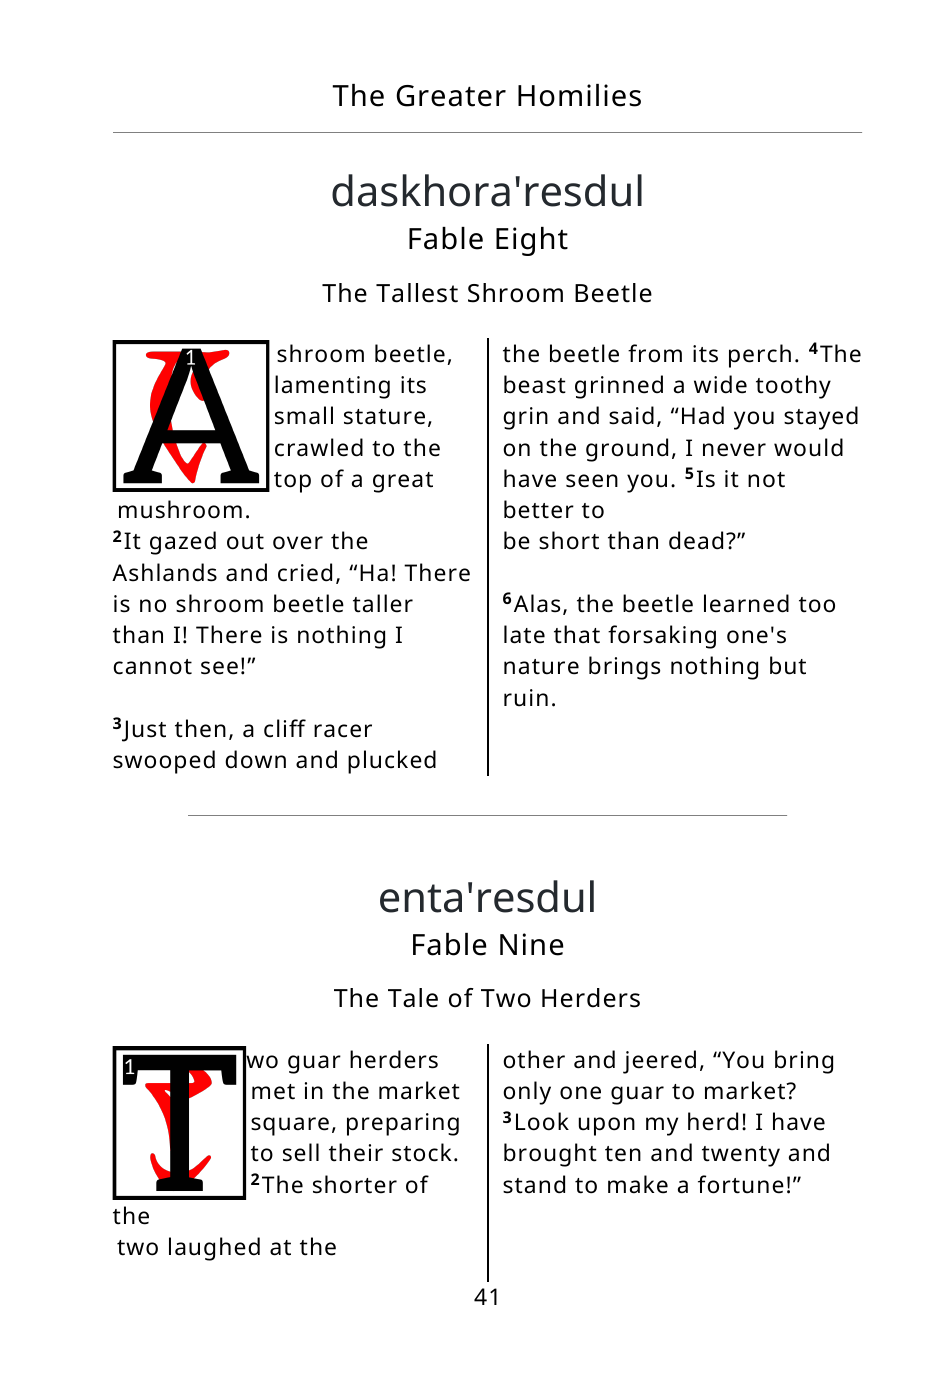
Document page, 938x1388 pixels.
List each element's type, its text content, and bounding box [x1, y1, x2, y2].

text The Greater Homilies [112, 75, 862, 115]
text other and jeered, “You bring only one guar to market? 3Look upon my herd! I have brought ten and twenty and stand to make a fortune!” [502, 1044, 862, 1200]
text small stature, [270, 400, 472, 431]
picture [112, 340, 270, 492]
text top of a great [112, 463, 472, 494]
text Fable Nine [112, 924, 862, 964]
text 2The shorter of the [112, 1169, 472, 1231]
subtitle enta'resdul [112, 868, 862, 924]
subtitle daskhora'resdul [112, 162, 862, 218]
text wo guar herders [112, 1044, 472, 1075]
text lamenting its [270, 369, 472, 400]
text square, preparing [247, 1106, 472, 1137]
text to sell their stock. [247, 1137, 472, 1169]
text crawled to the [270, 431, 472, 463]
text met in the market [247, 1075, 472, 1106]
text mushroom. [112, 494, 472, 525]
text Fable Eight [112, 218, 862, 258]
text the beetle from its perch. 4The beast grinned a wide toothy grin and said, “Had you stayed on the ground, I never would have seen you. 5Is it not better to be short than dead?” [502, 338, 862, 556]
text shroom beetle, [112, 338, 472, 369]
text 2It gazed out over the Ashlands and cried, “Ha! There is no shroom beetle taller than I! There is nothing I cannot see!” [112, 525, 472, 681]
text two laughed at the [112, 1231, 472, 1262]
text 6Alas, the beetle learned too late that forsaking one's nature brings nothing but ruin. [502, 588, 862, 713]
text 3Just then, a cliff racer swooped down and plucked [112, 713, 472, 775]
text The Tale of Two Herders [112, 981, 862, 1015]
picture [112, 1046, 247, 1200]
text The Tallest Shroom Beetle [112, 275, 862, 309]
